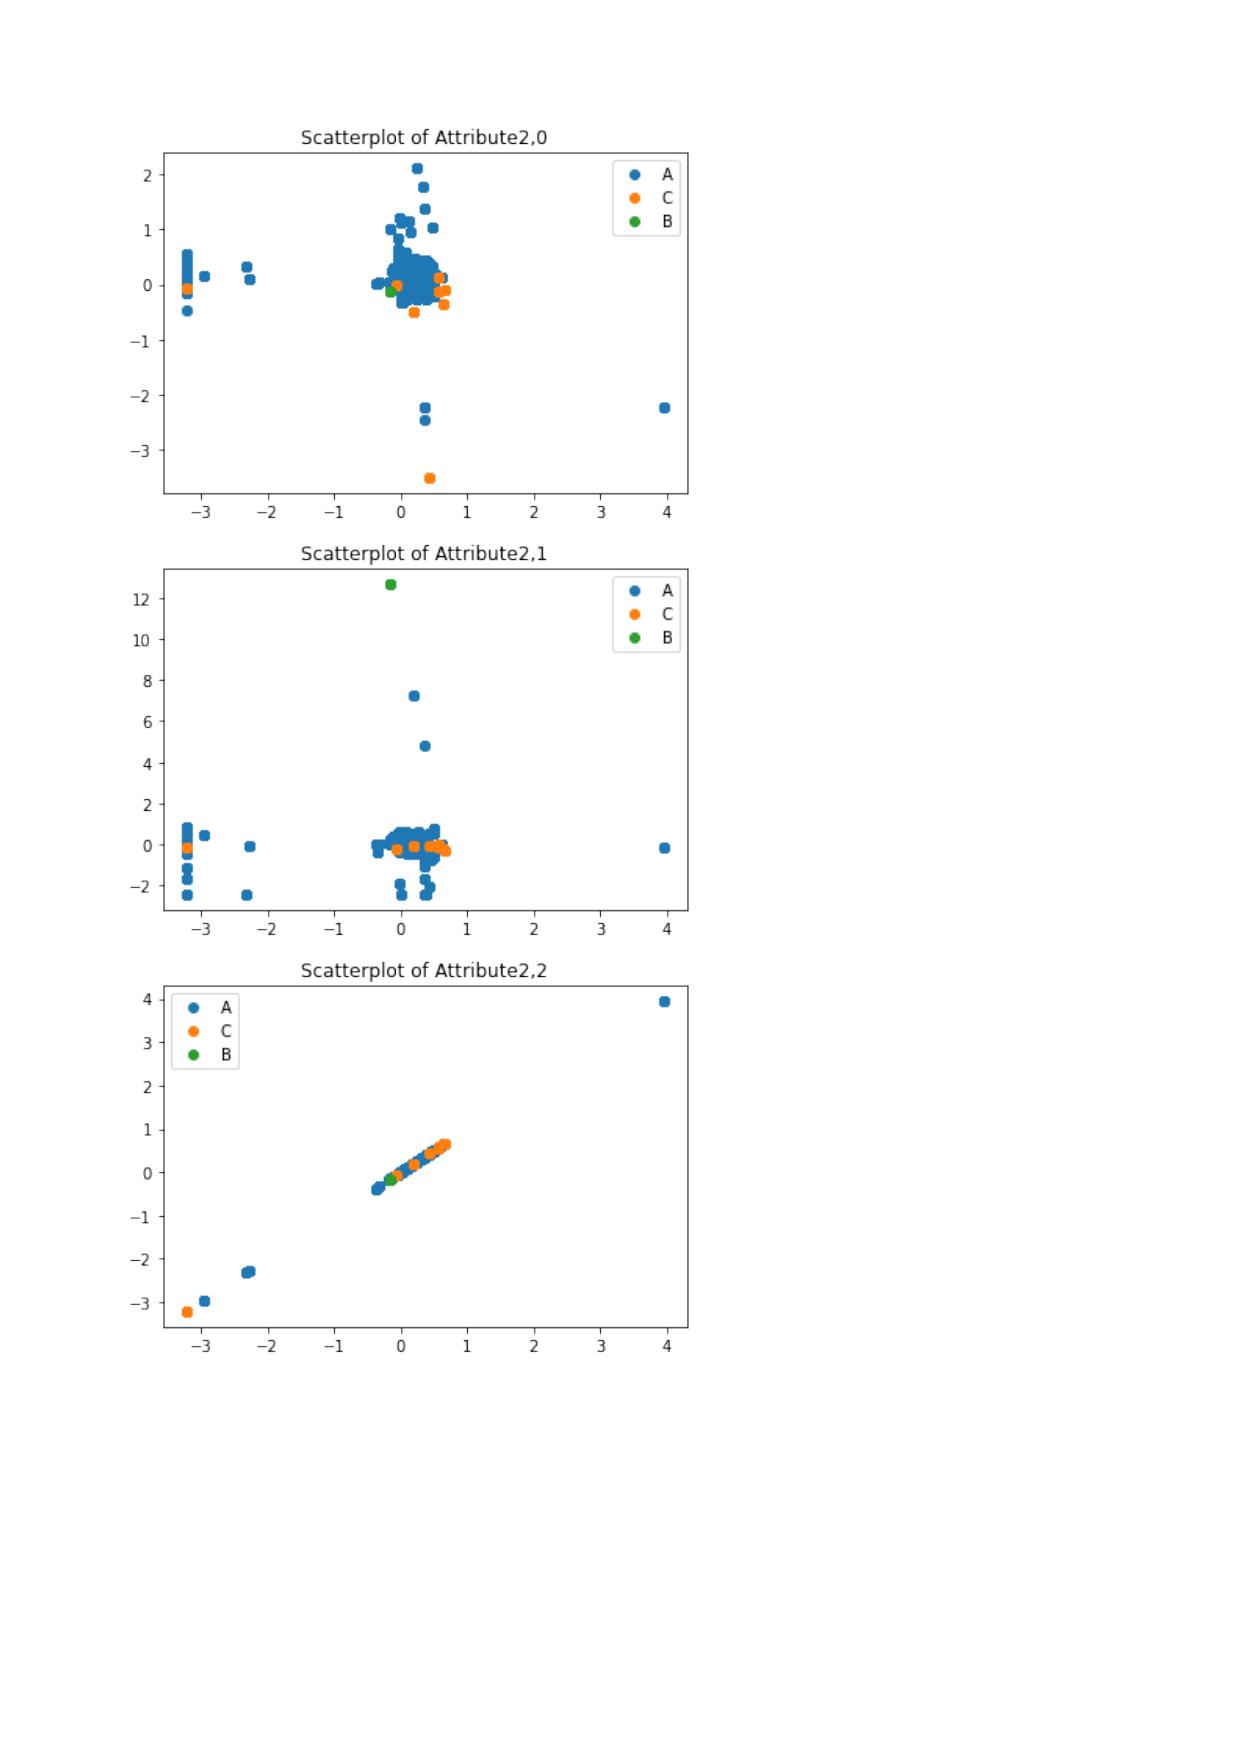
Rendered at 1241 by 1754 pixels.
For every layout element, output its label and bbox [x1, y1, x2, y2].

picture [118, 951, 697, 1365]
picture [118, 118, 697, 531]
picture [118, 535, 697, 948]
